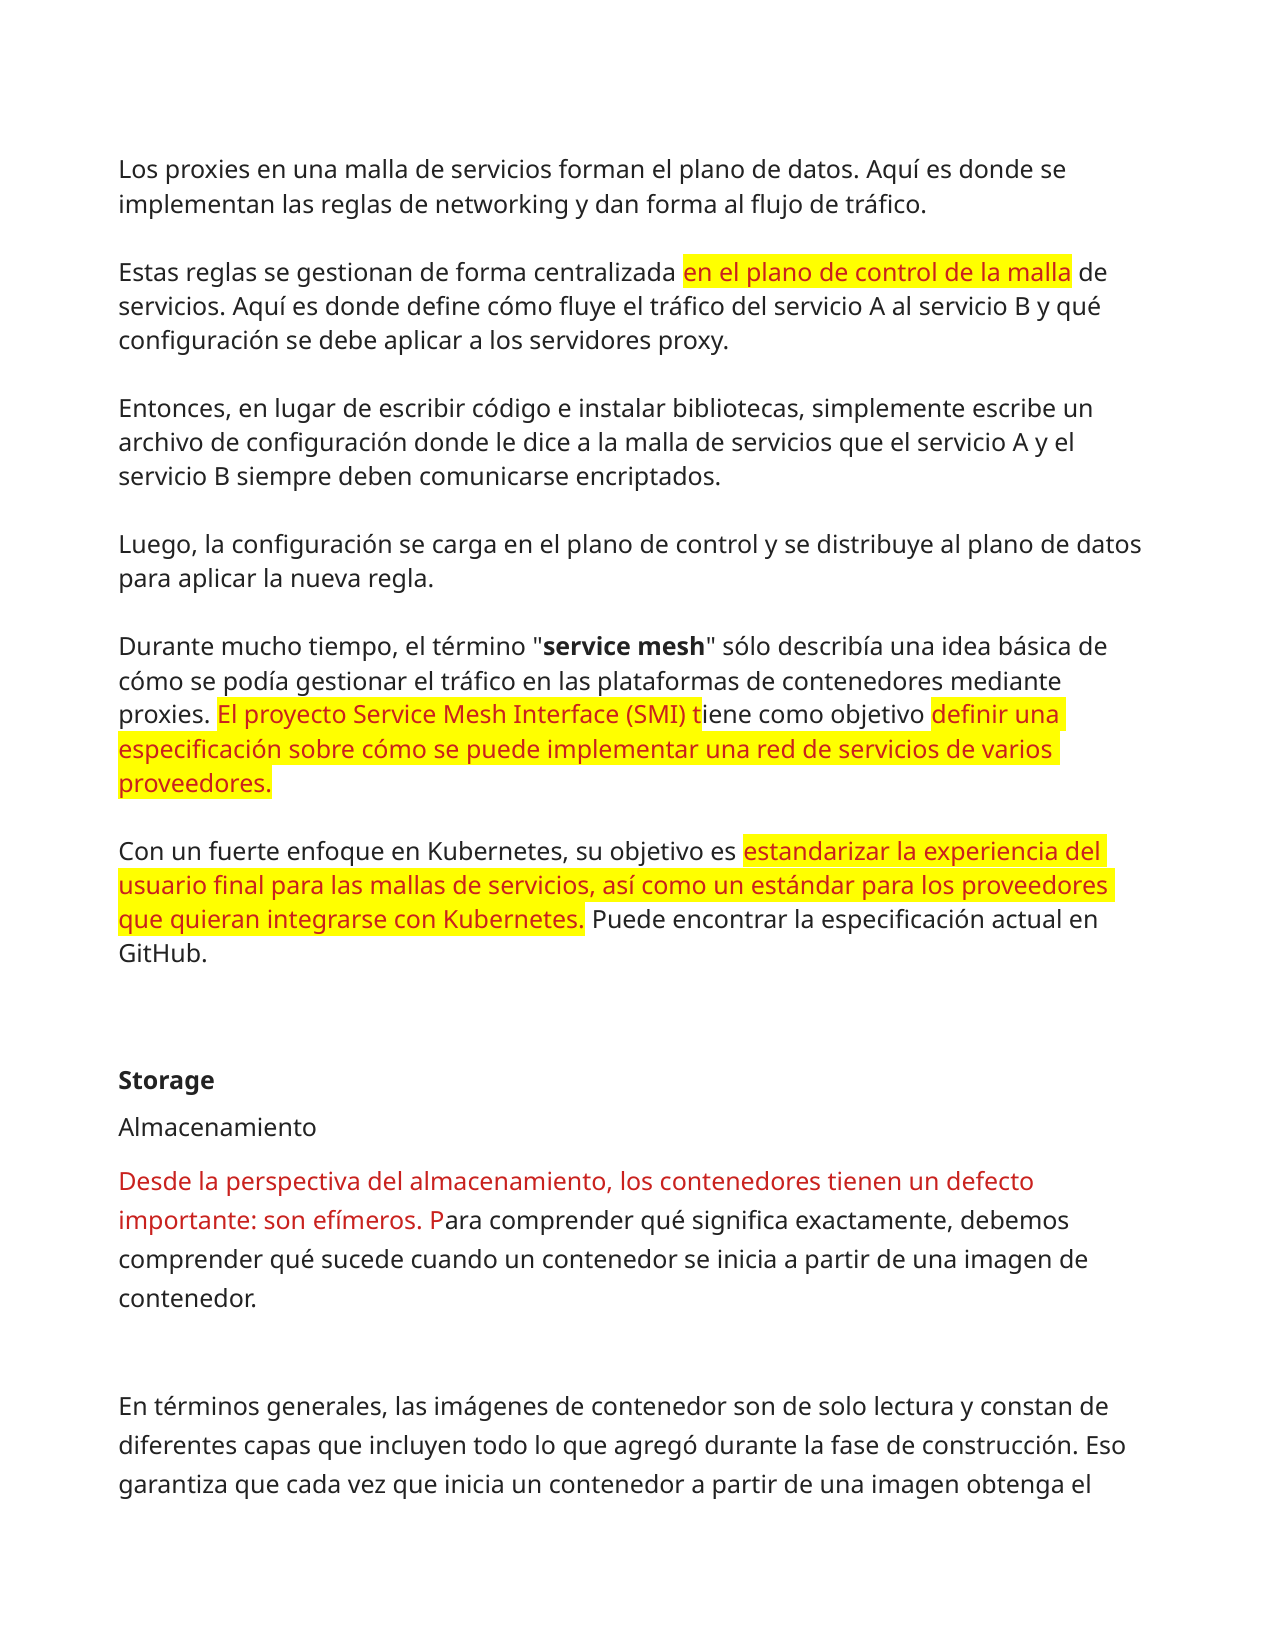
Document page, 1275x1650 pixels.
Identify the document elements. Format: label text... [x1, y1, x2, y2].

text Desde la perspectiva del almacenamiento, los contenedores tienen un defecto importante: son efímeros. Para comprender qué significa exactamente, debemos comprender qué sucede cuando un contenedor se inicia a partir de una imagen de contenedor. [118, 1163, 1157, 1315]
text En términos generales, las imágenes de contenedor son de solo lectura y constan de diferentes capas que incluyen todo lo que agregó durante la fase de construcción. Eso garantiza que cada vez que inicia un contenedor a partir de una imagen obtenga el [118, 1388, 1157, 1501]
text Con un fuerte enfoque en Kubernetes, su objetivo es estandarizar la experiencia del usuario final para las mallas de servicios, así como un estándar para los proveedores que quieran integrarse con Kubernetes. Puede encontrar la especificación actual en GitHub. [118, 833, 1157, 970]
text Estas reglas se gestionan de forma centralizada en el plano de control de la malla de servicios. Aquí es donde define cómo fluye el tráfico del servicio A al servicio B y qué configuración se debe aplicar a los servidores proxy. [118, 254, 1157, 357]
text Luego, la configuración se carga en el plano de control y se distribuye al plano de datos para aplicar la nueva regla. [118, 527, 1157, 595]
text Almacenamiento [118, 1109, 1157, 1143]
text Entonces, en lugar de escribir código e instalar bibliotecas, simplemente escribe un archivo de configuración donde le dice a la malla de servicios que el servicio A y el servicio B siempre deben comunicarse encriptados. [118, 391, 1157, 493]
text Los proxies en una malla de servicios forman el plano de datos. Aquí es donde se implementan las reglas de networking y dan forma al flujo de tráfico. [118, 152, 1157, 220]
text Durante mucho tiempo, el término "service mesh" sólo describía una idea básica de cómo se podía gestionar el tráfico en las plataformas de contenedores mediante proxies. El proyecto Service Mesh Interface (SMI) tiene como objetivo definir una especificación sobre cómo se puede implementar una red de servicios de varios proveedores. [118, 629, 1157, 799]
subtitle Storage [118, 1063, 1157, 1097]
